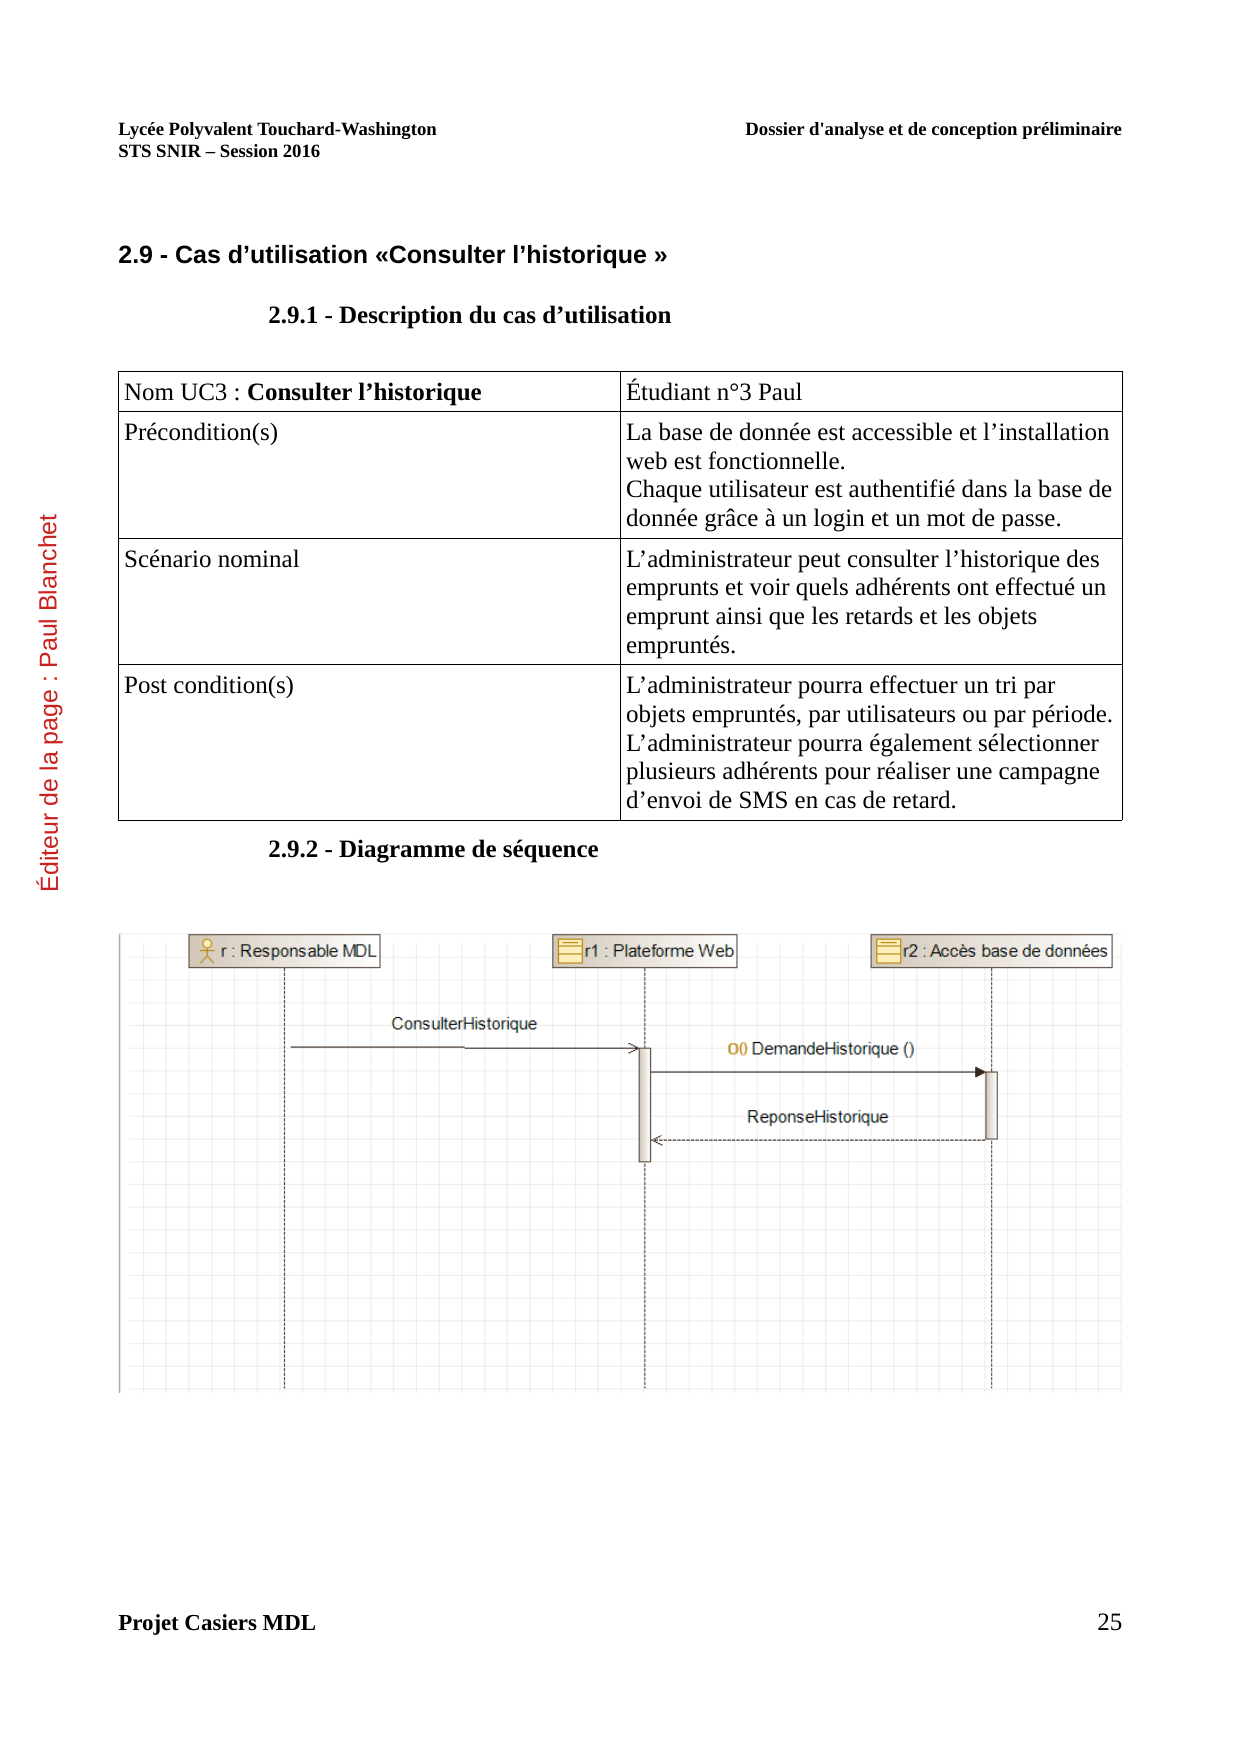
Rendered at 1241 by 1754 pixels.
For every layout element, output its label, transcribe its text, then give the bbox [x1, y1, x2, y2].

table_cell La base de donnée est accessible et l’installation web est fonctionnelle. Chaque utilisateur est authentifié dans la base de donnée grâce à un login et un mot de passe. [621, 412, 1122, 538]
table_cell Précondition(s) [119, 412, 620, 538]
table_cell Scénario nominal [119, 539, 620, 664]
table_cell L’administrateur pourra effectuer un tri par objets empruntés, par utilisateurs ou par période. L’administrateur pourra également sélectionner plusieurs adhérents pour réaliser une campagne d’envoi de SMS en cas de retard. [621, 665, 1122, 820]
table_cell Post condition(s) [119, 665, 620, 820]
table_cell L’administrateur peut consulter l’historique des emprunts et voir quels adhérents ont effectué un emprunt ainsi que les retards et les objets empruntés. [621, 539, 1122, 664]
table_header Étudiant n°3 Paul [621, 372, 1122, 411]
table_header Nom UC3 : Consulter l’historique [119, 372, 620, 411]
subtitle 2.9.1 - Description du cas d’utilisation [118, 296, 1122, 330]
picture [118, 933, 1123, 1393]
subtitle 2.9 - Cas d’utilisation «Consulter l’historique » [118, 240, 1122, 269]
subtitle 2.9.2 - Diagramme de séquence [118, 834, 1122, 863]
